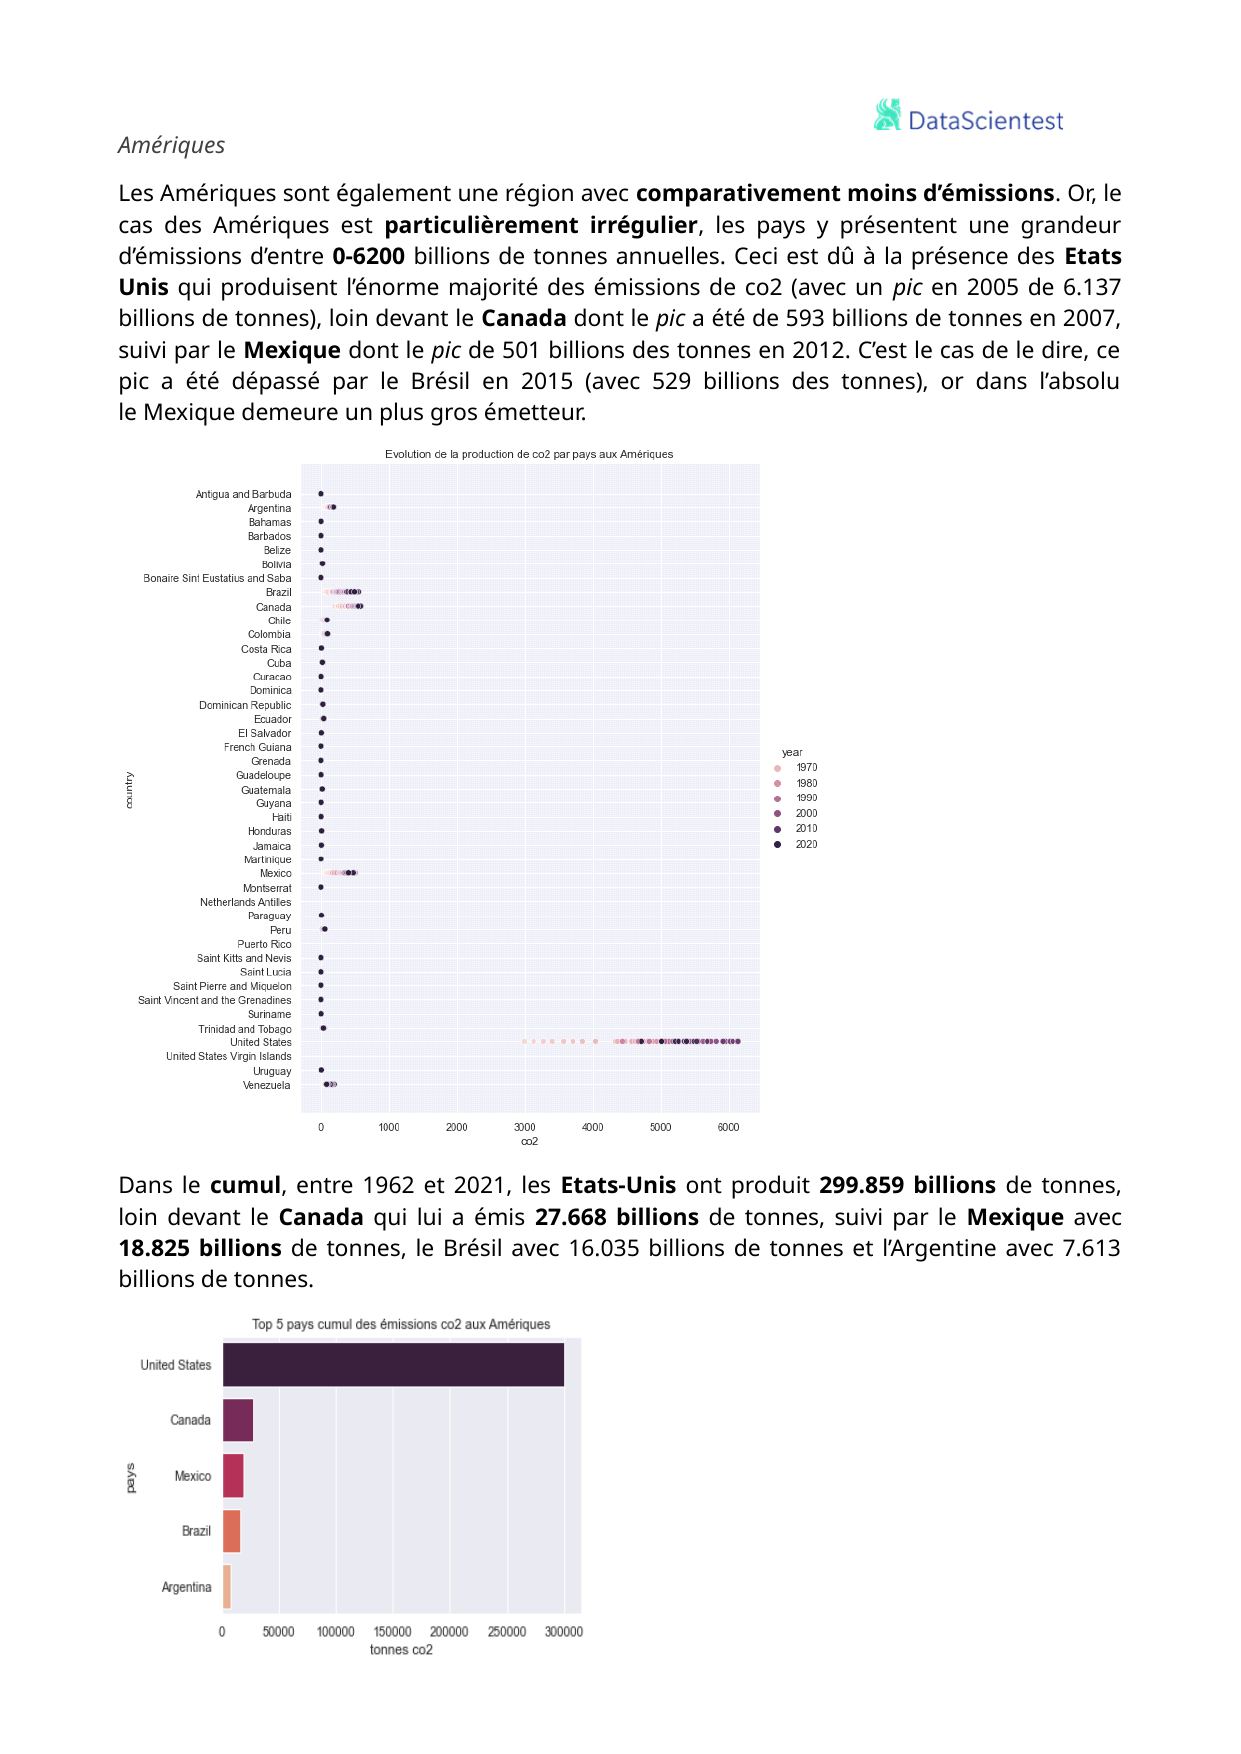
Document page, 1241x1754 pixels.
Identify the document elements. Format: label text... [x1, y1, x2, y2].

text Dans le cumul, entre 1962 et 2021, les Etats-Unis ont produit 299.859 billions de tonnes, loin devant le Canada qui lui a émis 27.668 billions de tonnes, suivi par le Mexique avec 18.825 billions de tonnes, le Brésil avec 16.035 billions de tonnes et l’Argentine avec 7.613 billions de tonnes. [118, 1169, 1122, 1294]
text Amériques [118, 129, 1122, 161]
text Les Amériques sont également une région avec comparativement moins d’émissions. Or, le cas des Amériques est particulièrement irrégulier, les pays y présentent une grandeur d’émissions d’entre 0-6200 billions de tonnes annuelles. Ceci est dû à la présence des Etats Unis qui produisent l’énorme majorité des émissions de co2 (avec un pic en 2005 de 6.137 billions de tonnes), loin devant le Canada dont le pic a été de 593 billions de tonnes en 2007, suivi par le Mexique dont le pic de 501 billions des tonnes en 2012. C’est le cas de le dire, ce pic a été dépassé par le Brésil en 2015 (avec 529 billions des tonnes), or dans l’absolu le Mexique demeure un plus gros émetteur. [118, 177, 1122, 427]
